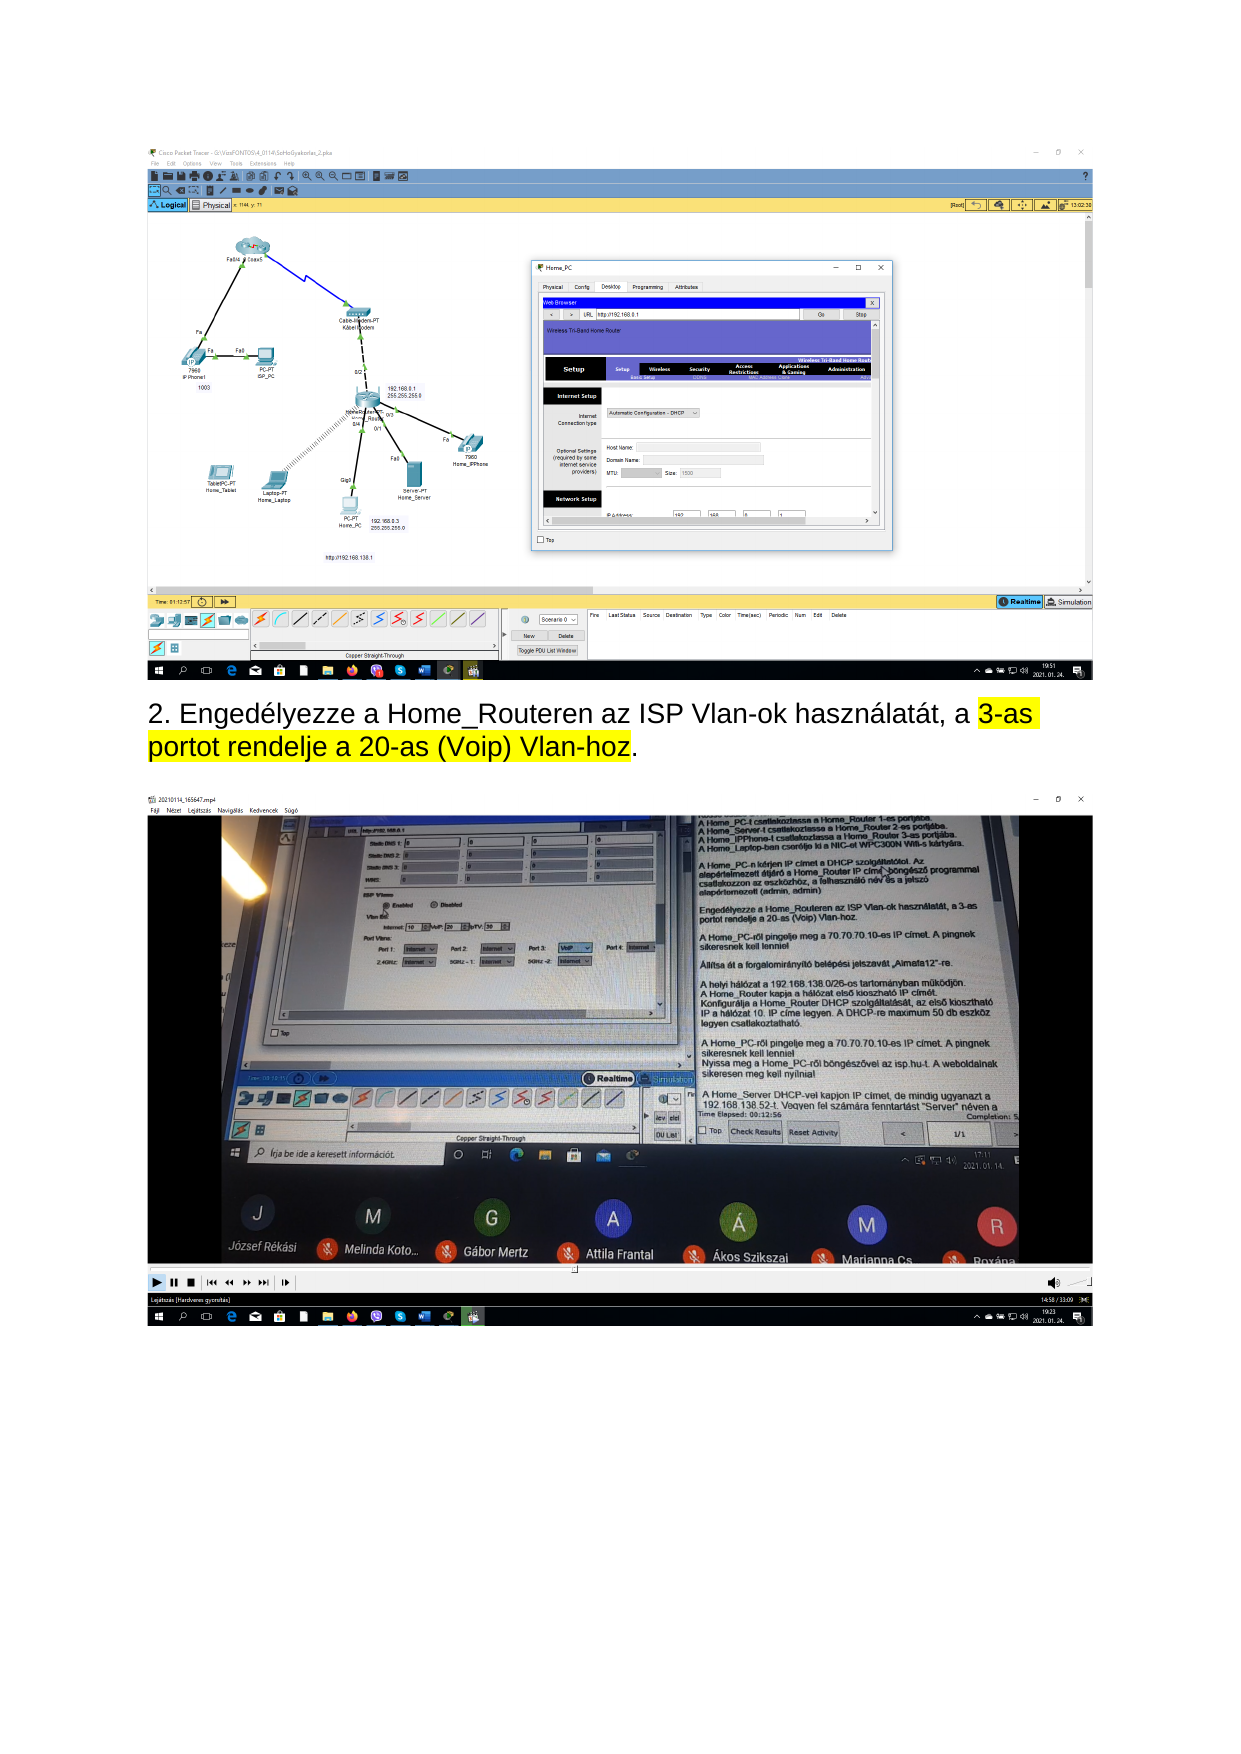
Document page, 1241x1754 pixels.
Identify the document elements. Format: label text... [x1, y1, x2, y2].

text 2. Engedélyezze a Home_Routeren az ISP Vlan-ok használatát, a 3-as portot rendelje a 20-as (Voip) Vlan-hoz. [148, 697, 1093, 762]
